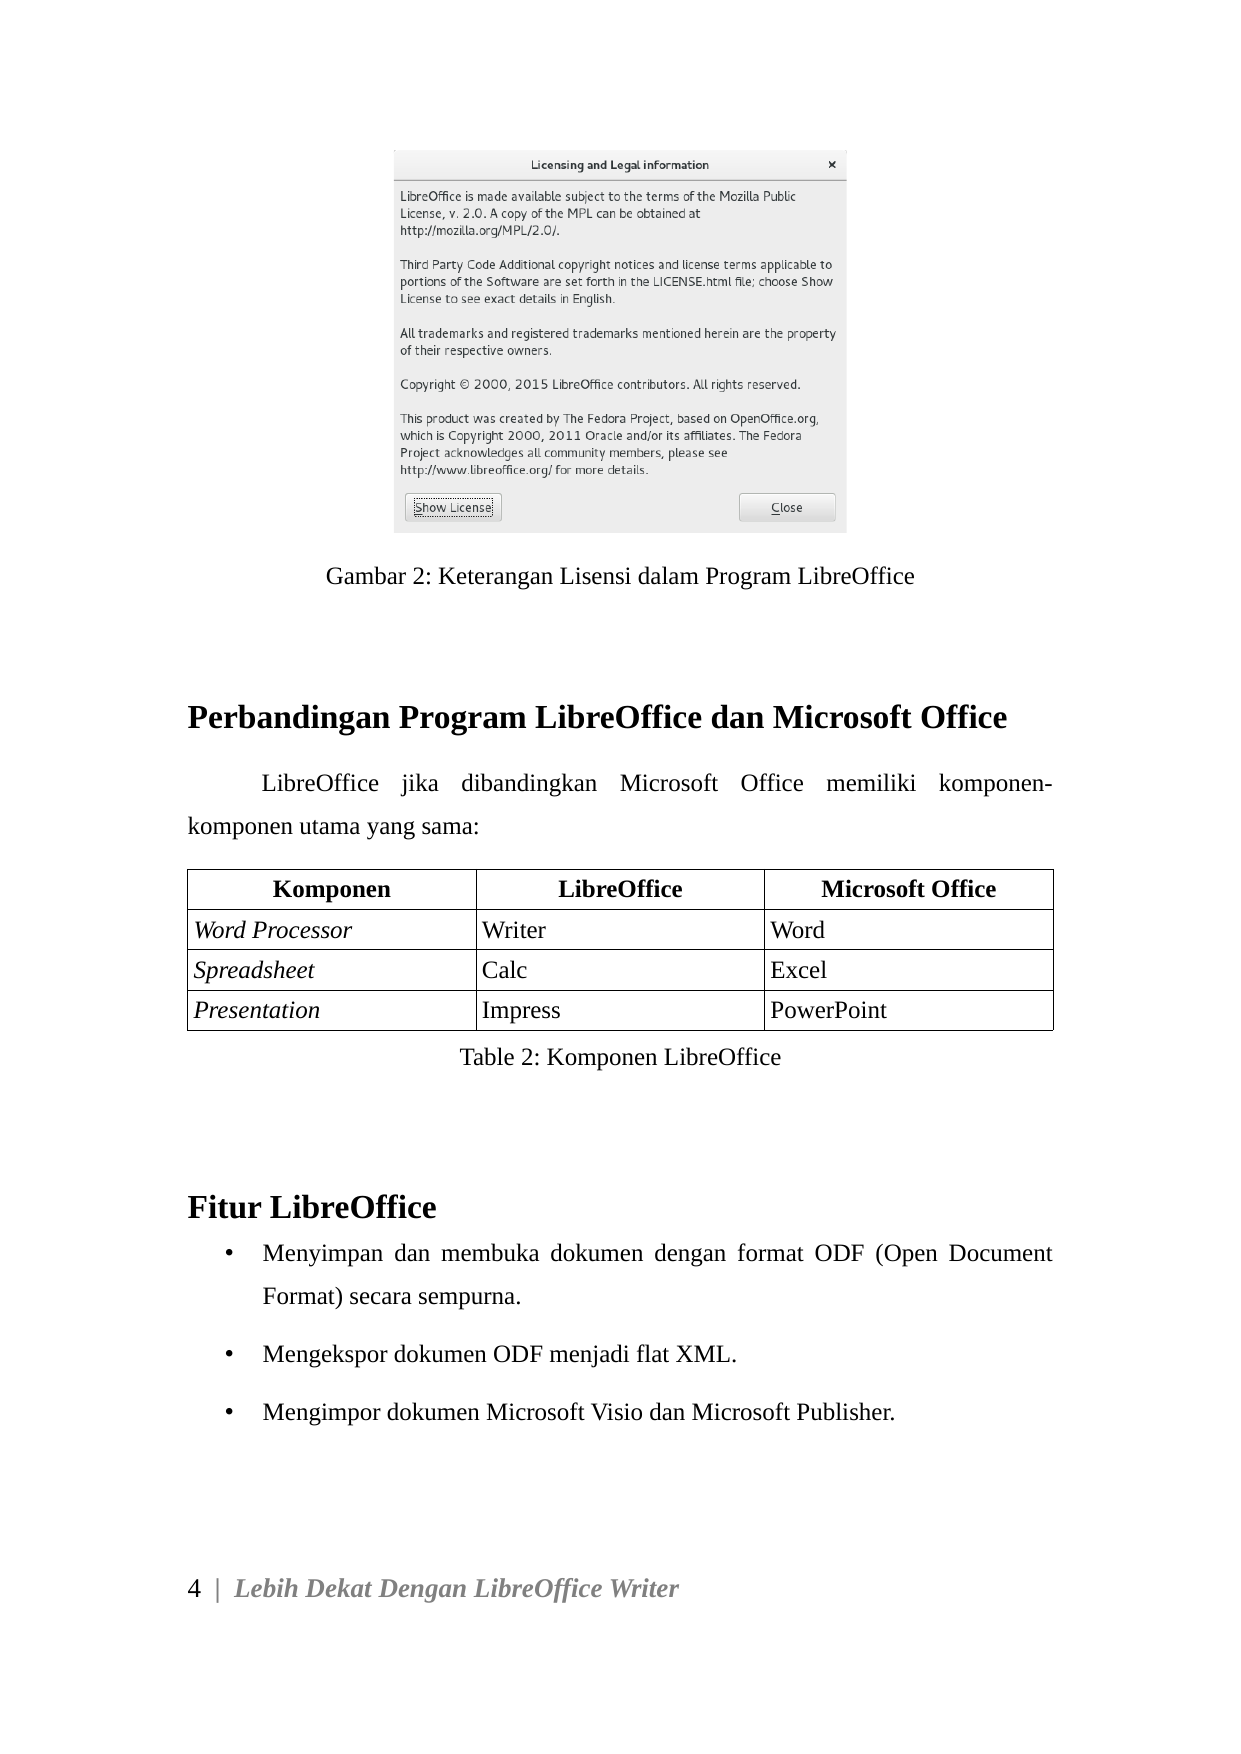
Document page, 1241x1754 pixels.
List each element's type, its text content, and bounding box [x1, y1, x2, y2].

text Table 2: Komponen LibreOffice [187, 1042, 1053, 1071]
list Mengekspor dokumen ODF menjadi flat XML. [225, 1339, 1053, 1368]
table_header LibreOffice [477, 870, 764, 909]
table_cell PowerPoint [765, 991, 1053, 1030]
picture [393, 150, 847, 533]
text LibreOffice jika dibandingkan Microsoft Office memiliki komponen-komponen utama yang sama: [187, 768, 1053, 840]
table_header Komponen [188, 870, 476, 909]
list Mengimpor dokumen Microsoft Visio dan Microsoft Publisher. [225, 1397, 1053, 1426]
table_cell Presentation [188, 991, 476, 1030]
table_cell Calc [477, 950, 764, 989]
table_cell Excel [765, 950, 1053, 989]
list Menyimpan dan membuka dokumen dengan format ODF (Open Document Format) secara sempurna. [225, 1238, 1053, 1310]
table_cell Writer [477, 910, 764, 949]
table_cell Word Processor [188, 910, 476, 949]
table_cell Spreadsheet [188, 950, 476, 989]
text Gambar 2: Keterangan Lisensi dalam Program LibreOffice [187, 561, 1053, 590]
table_header Microsoft Office [765, 870, 1053, 909]
subtitle Fitur LibreOffice [187, 1187, 1053, 1226]
table_cell Impress [477, 991, 764, 1030]
table_cell Word [765, 910, 1053, 949]
subtitle Perbandingan Program LibreOffice dan Microsoft Office [187, 697, 1053, 736]
